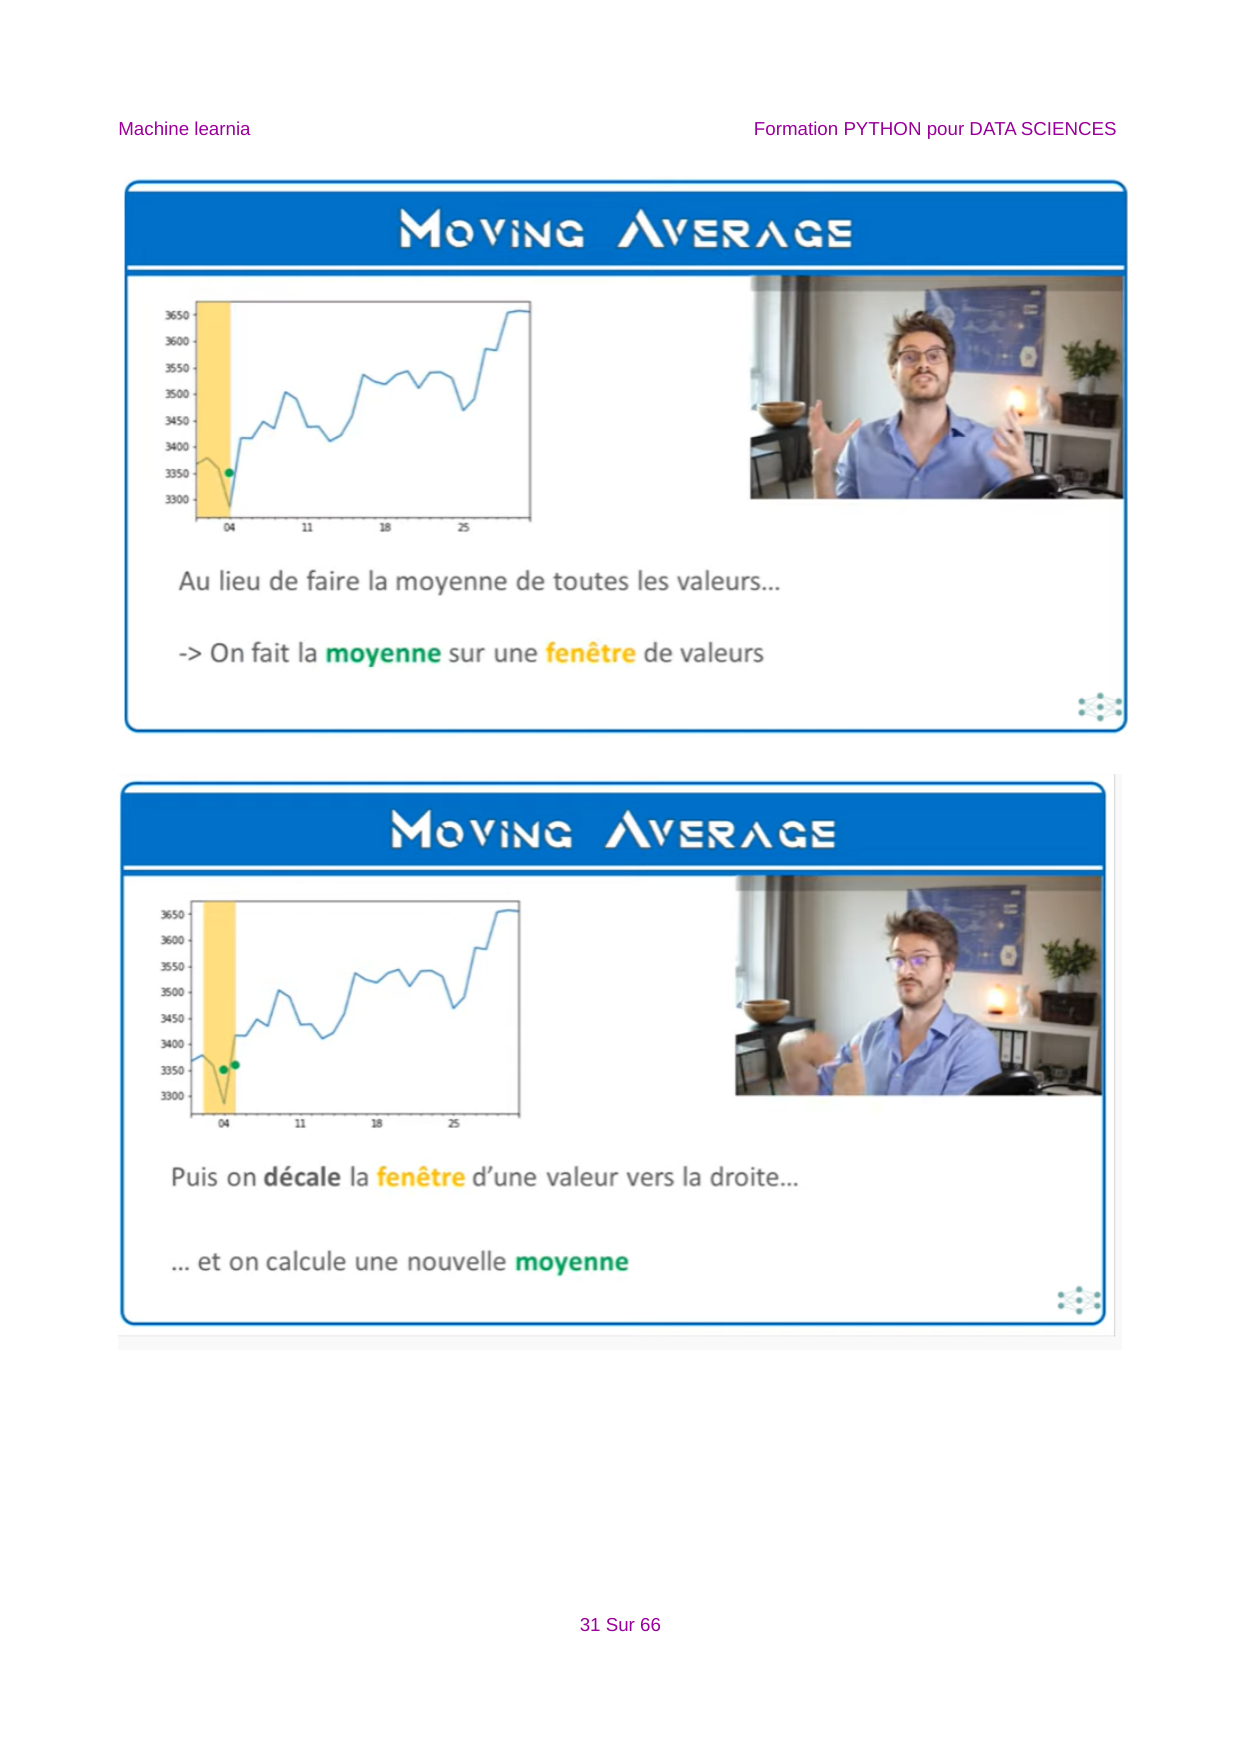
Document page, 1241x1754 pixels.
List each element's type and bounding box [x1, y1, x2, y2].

picture [124, 176, 1129, 738]
picture [118, 774, 1122, 1350]
